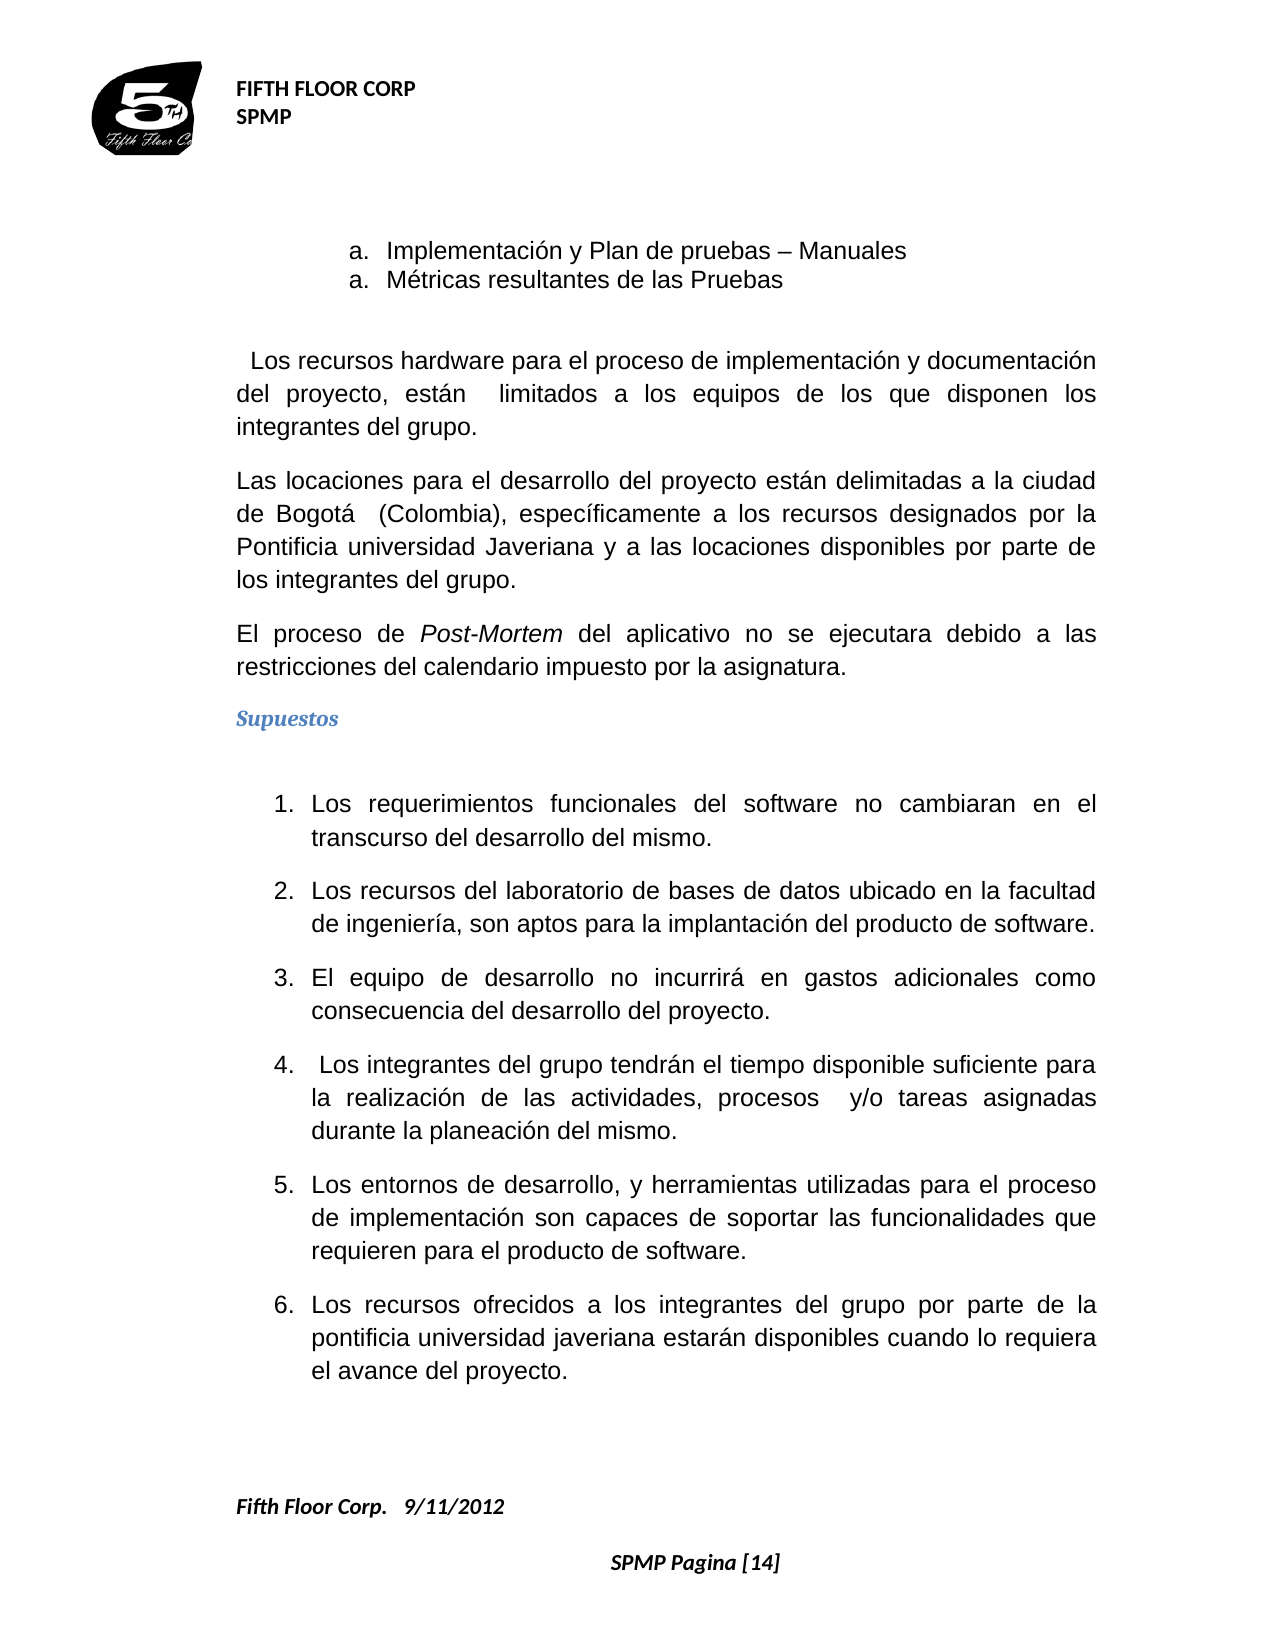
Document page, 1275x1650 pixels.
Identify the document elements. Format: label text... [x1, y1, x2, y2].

subtitle Supuestos [236, 705, 1098, 732]
list Métricas resultantes de las Pruebas [349, 265, 1098, 294]
list Los entornos de desarrollo, y herramientas utilizadas para el proceso de implementación son capaces de soportar las funcionalidades que requieren para el producto de software. [274, 1170, 1098, 1265]
list Los integrantes del grupo tendrán el tiempo disponible suficiente para la realización de las actividades, procesos y/o tareas asignadas durante la planeación del mismo. [274, 1050, 1098, 1145]
list Los requerimientos funcionales del software no cambiaran en el transcurso del desarrollo del mismo. [274, 789, 1098, 851]
list El equipo de desarrollo no incurrirá en gastos adicionales como consecuencia del desarrollo del proyecto. [274, 963, 1098, 1025]
list Los recursos del laboratorio de bases de datos ubicado en la facultad de ingeniería, son aptos para la implantación del producto de software. [274, 876, 1098, 938]
list Los recursos ofrecidos a los integrantes del grupo por parte de la pontificia universidad javeriana estarán disponibles cuando lo requiera el avance del proyecto. [274, 1290, 1098, 1385]
text El proceso de Post-Mortem del aplicativo no se ejecutara debido a las restricciones del calendario impuesto por la asignatura. [236, 618, 1098, 680]
text Las locaciones para el desarrollo del proyecto están delimitadas a la ciudad de Bogotá (Colombia), específicamente a los recursos designados por la Pontificia universidad Javeriana y a las locaciones disponibles por parte de los integrantes del grupo. [236, 466, 1098, 593]
list Implementación y Plan de pruebas – Manuales [349, 236, 1098, 265]
text Los recursos hardware para el proceso de implementación y documentación del proyecto, están limitados a los equipos de los que disponen los integrantes del grupo. [236, 346, 1098, 441]
